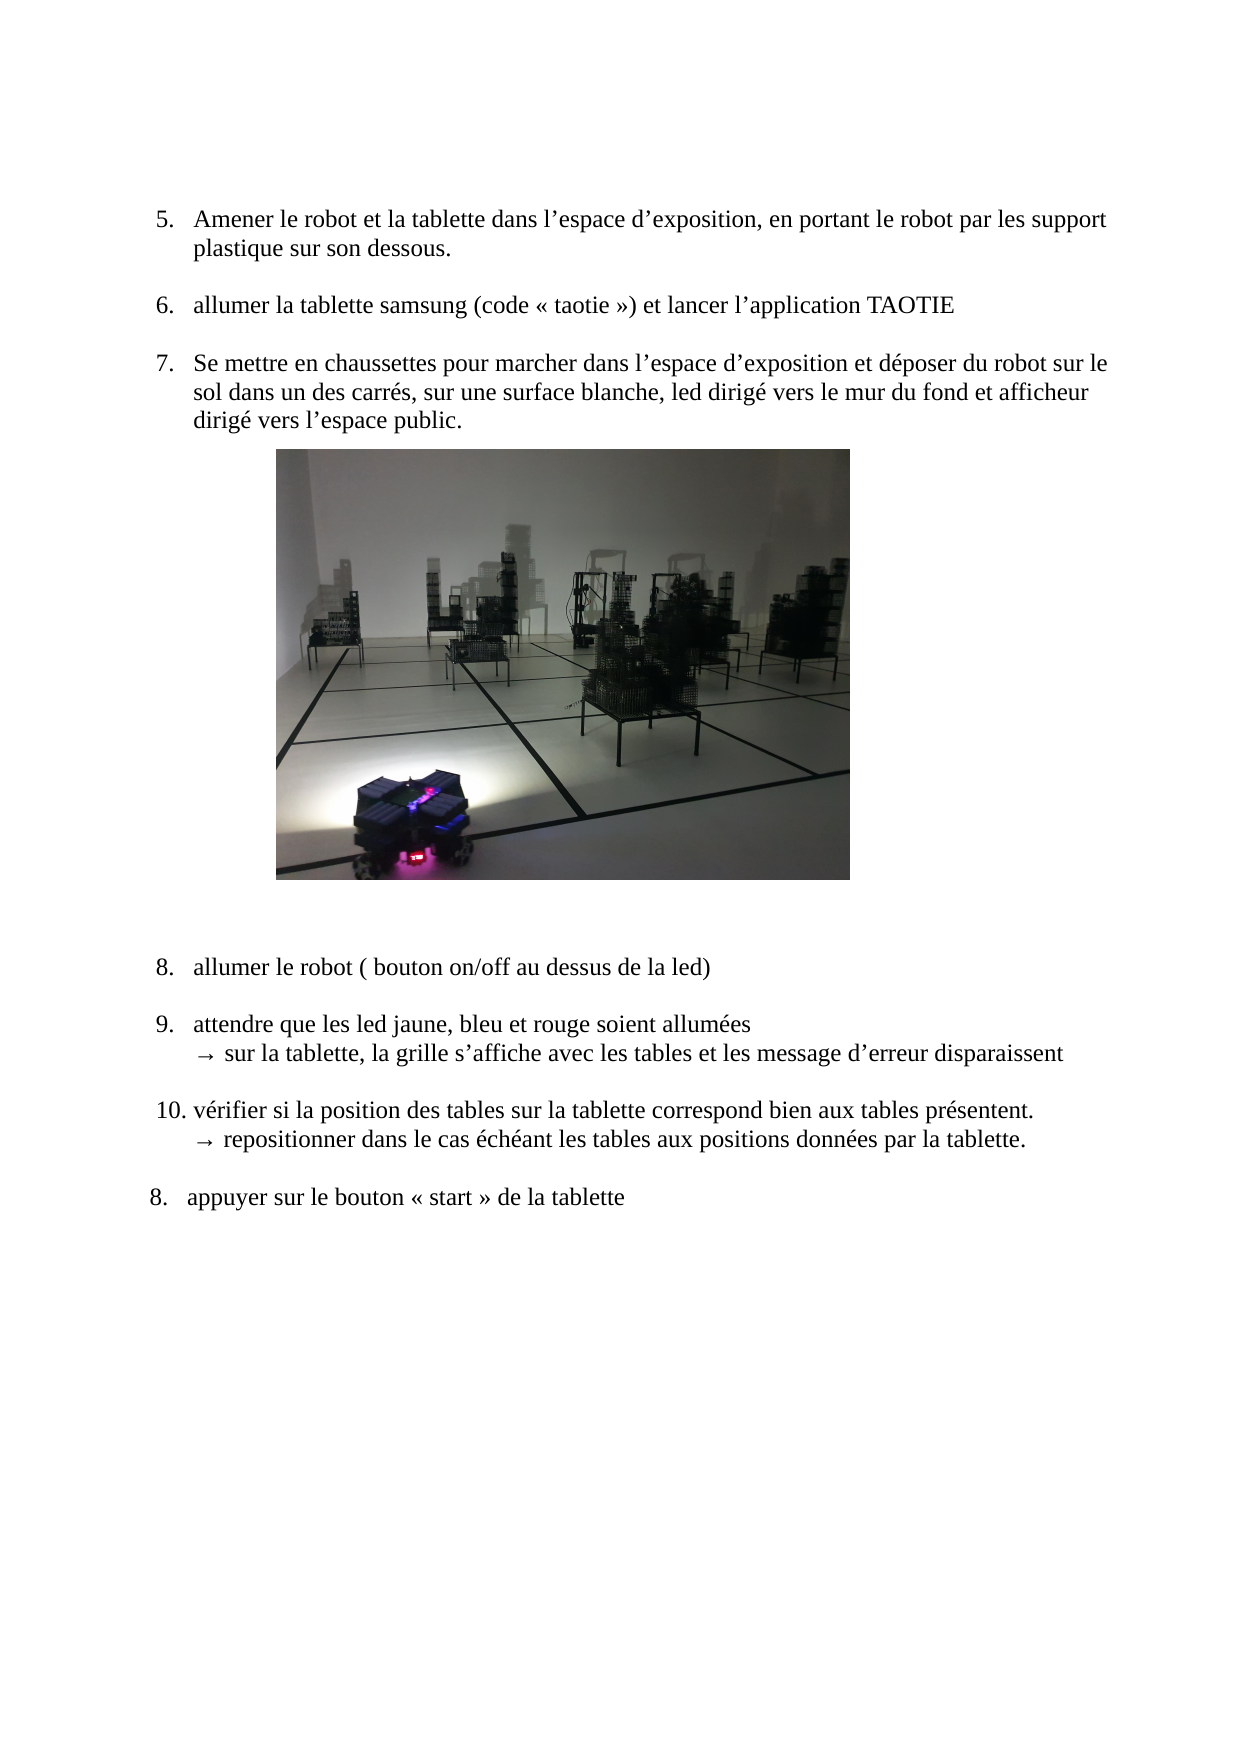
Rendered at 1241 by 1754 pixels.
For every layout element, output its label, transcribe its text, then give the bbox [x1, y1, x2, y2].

picture [276, 449, 850, 880]
list Se mettre en chaussettes pour marcher dans l’espace d’exposition et déposer du robot sur le sol dans un des carrés, sur une surface blanche, led dirigé vers le mur du fond et afficheur dirigé vers l’espace public. [156, 348, 1122, 434]
list → sur la tablette, la grille s’affiche avec les tables et les message d’erreur disparaissent [156, 1038, 1122, 1067]
list attendre que les led jaune, bleu et rouge soient allumées [156, 1009, 1122, 1038]
text 8. appuyer sur le bouton « start » de la tablette [118, 1182, 1122, 1211]
list vérifier si la position des tables sur la tablette correspond bien aux tables présentent. [156, 1096, 1122, 1124]
text → repositionner dans le cas échéant les tables aux positions données par la tablette. [118, 1124, 1122, 1153]
list allumer le robot ( bouton on/off au dessus de la led) [156, 952, 1122, 981]
list allumer la tablette samsung (code « taotie ») et lancer l’application TAOTIE [156, 291, 1122, 319]
list Amener le robot et la tablette dans l’espace d’exposition, en portant le robot par les support plastique sur son dessous. [156, 204, 1122, 262]
